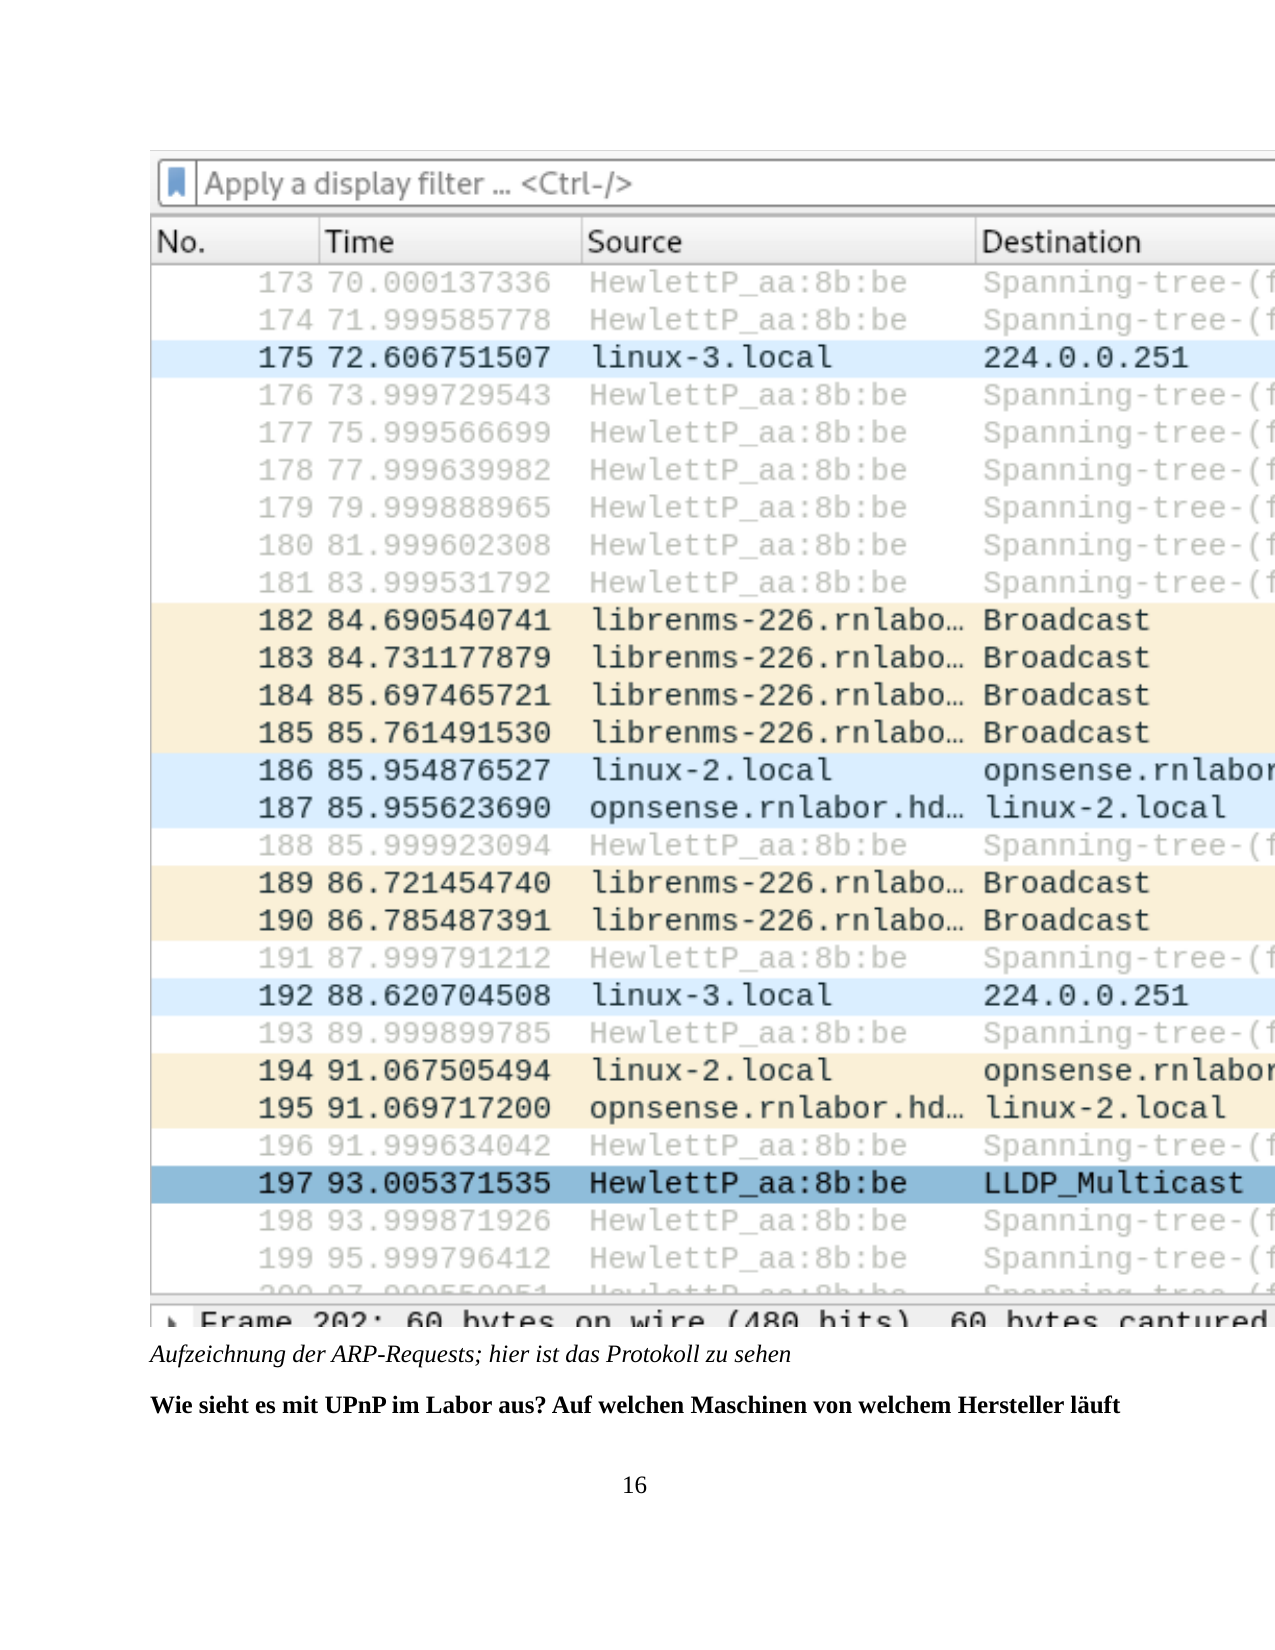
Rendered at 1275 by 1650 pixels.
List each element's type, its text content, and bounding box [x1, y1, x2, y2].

picture [150, 150, 1275, 1327]
text Wie sieht es mit UPnP im Labor aus? Auf welchen Maschinen von welchem Hersteller läuft [150, 1390, 1125, 1418]
text Aufzeichnung der ARP-Requests; hier ist das Protokoll zu sehen [150, 1339, 1125, 1368]
